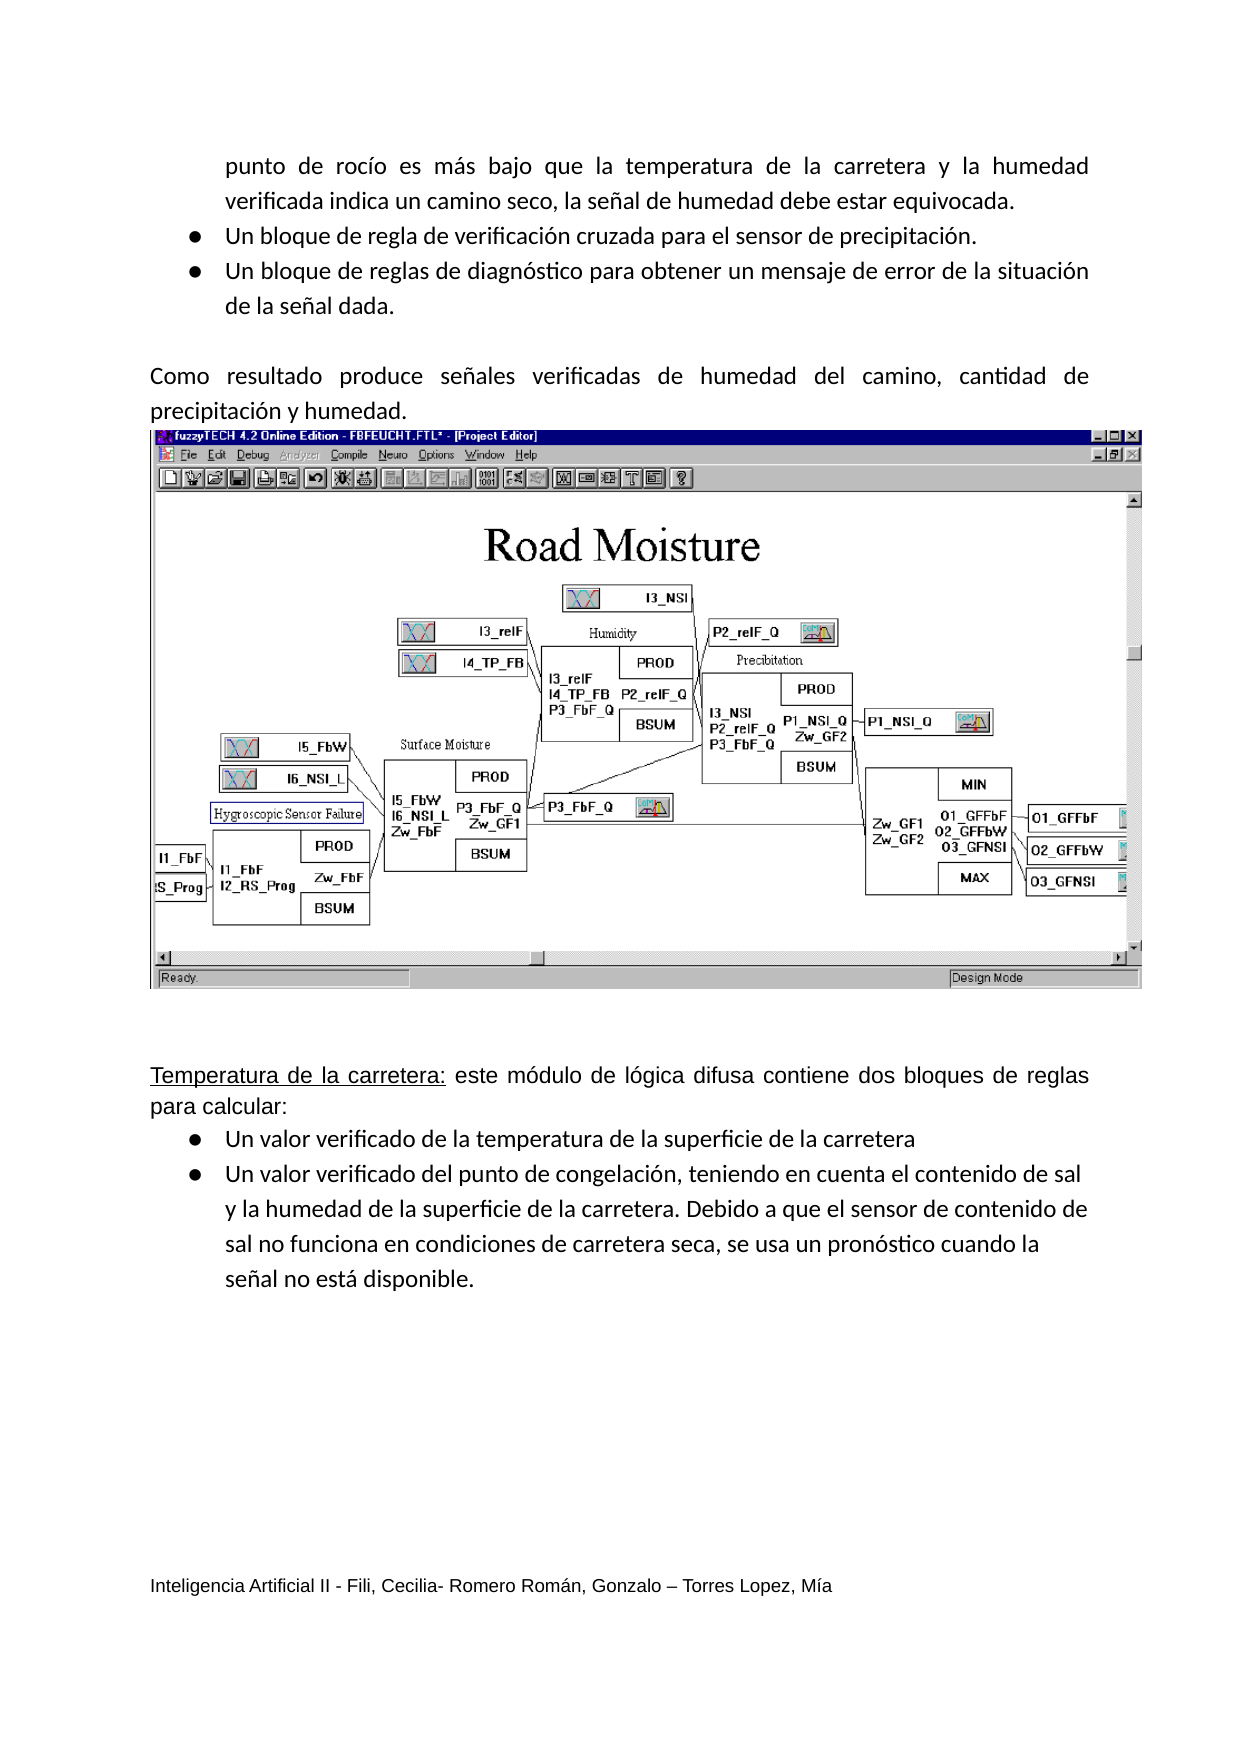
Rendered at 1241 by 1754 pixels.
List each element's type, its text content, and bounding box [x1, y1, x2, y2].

text Como resultado produce señales verificadas de humedad del camino, cantidad de precipitación y humedad. [150, 360, 1090, 426]
picture [150, 430, 1142, 989]
list Un bloque de reglas de diagnóstico para obtener un mensaje de error de la situación de la señal dada. [187, 255, 1090, 321]
list Un valor verificado del punto de congelación, teniendo en cuenta el contenido de sal y la humedad de la superficie de la carretera. Debido a que el sensor de contenido de sal no funciona en condiciones de carretera seca, se usa un pronóstico cuando la señal no está disponible. [187, 1158, 1090, 1293]
list Un valor verificado de la temperatura de la superficie de la carretera [187, 1123, 1090, 1153]
text Temperatura de la carretera: este módulo de lógica difusa contiene dos bloques de reglas para calcular: [150, 1062, 1090, 1119]
list punto de rocío es más bajo que la temperatura de la carretera y la humedad verificada indica un camino seco, la señal de humedad debe estar equivocada. [187, 150, 1090, 216]
list Un bloque de regla de verificación cruzada para el sensor de precipitación. [187, 220, 1090, 251]
